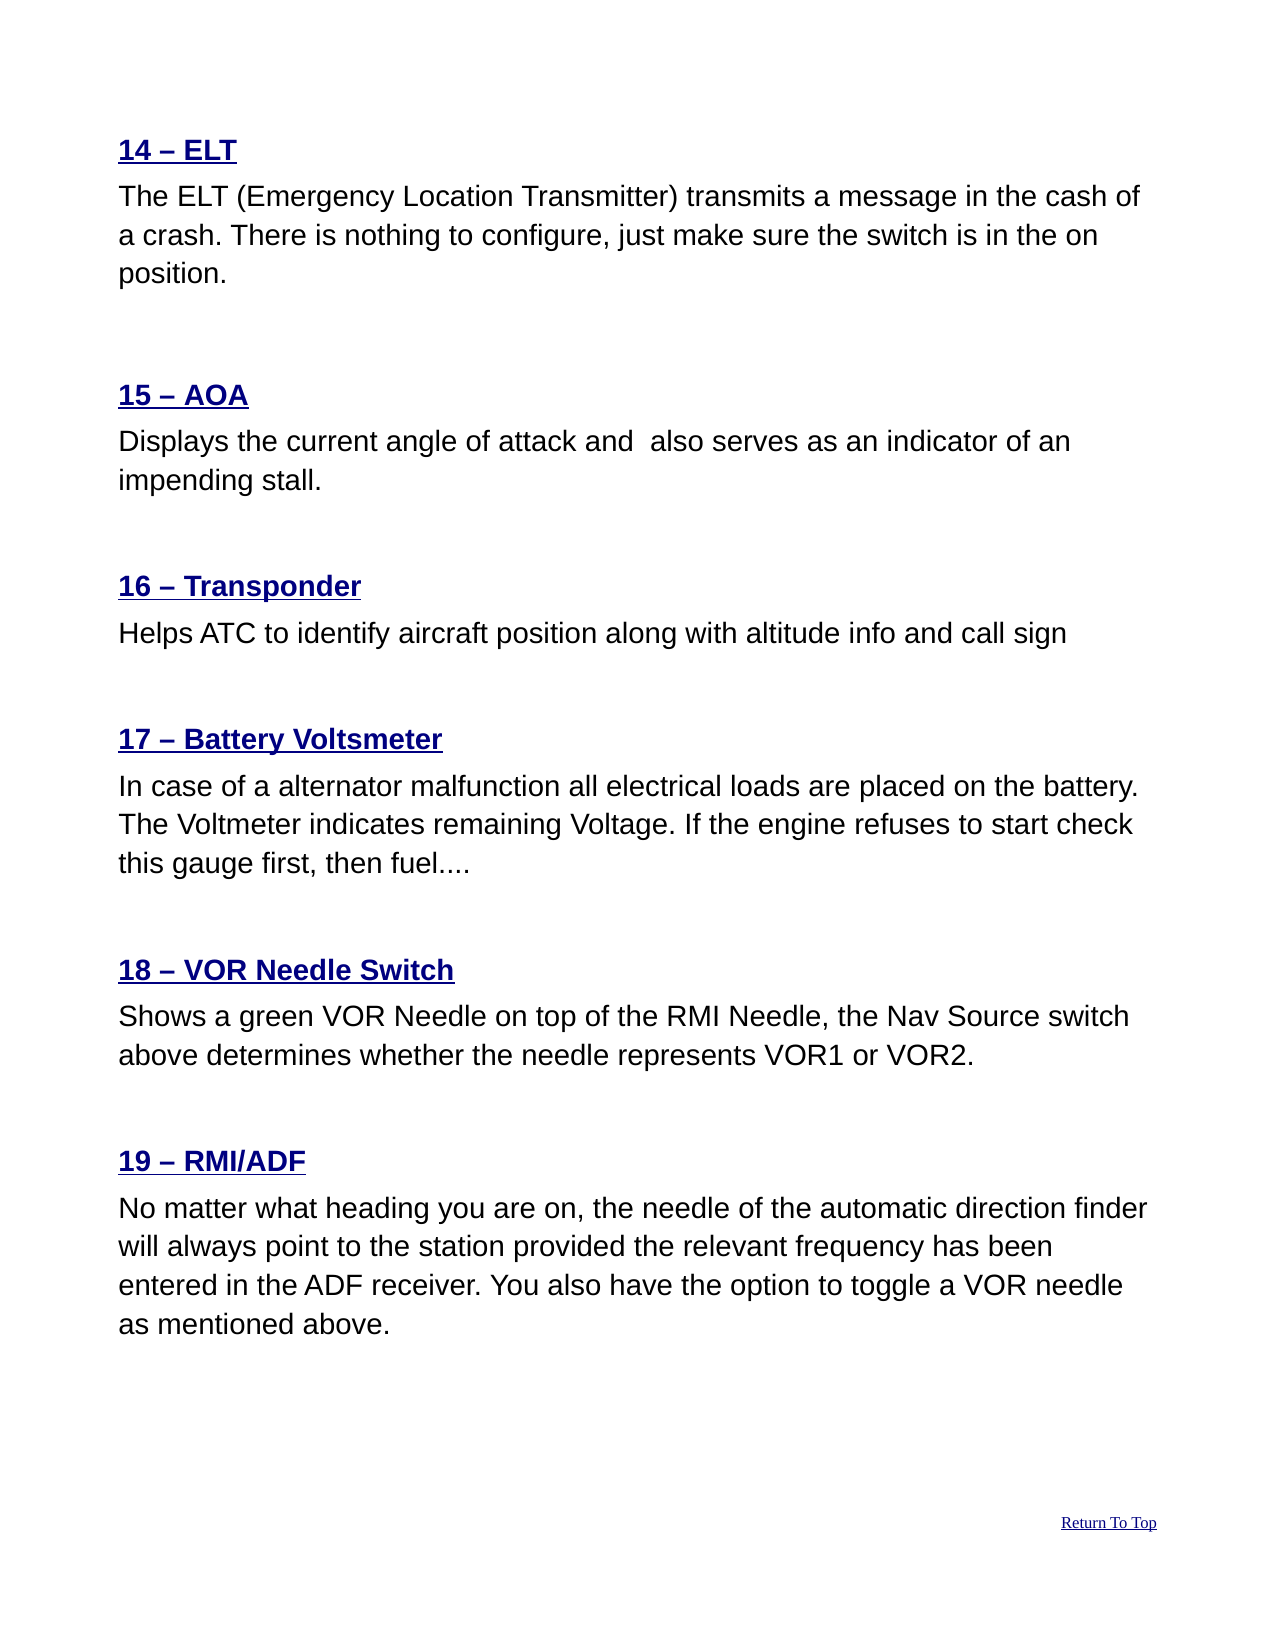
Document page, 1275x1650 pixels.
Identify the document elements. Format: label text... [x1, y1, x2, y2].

text Helps ATC to identify aircraft position along with altitude info and call sign [118, 616, 1157, 688]
subtitle 16 – Transponder [118, 569, 1157, 603]
text The ELT (Emergency Location Transmitter) transmits a message in the cash of a crash. There is nothing to configure, just make sure the switch is in the on position. [118, 179, 1157, 290]
subtitle 17 – Battery Voltsmeter [118, 722, 1157, 756]
text Shows a green VOR Needle on top of the RMI Needle, the Nav Source switch above determines whether the needle represents VOR1 or VOR2. [118, 999, 1157, 1110]
subtitle 14 – ELT [118, 133, 1157, 166]
subtitle 18 – VOR Needle Switch [118, 953, 1157, 986]
subtitle 19 – RMI/ADF [118, 1144, 1157, 1178]
text In case of a alternator malfunction all electrical loads are placed on the battery. The Voltmeter indicates remaining Voltage. If the engine refuses to start check this gauge first, then fuel.... [118, 768, 1157, 918]
text No matter what heading you are on, the needle of the automatic direction finder will always point to the station provided the relevant frequency has been entered in the ADF receiver. You also have the option to toggle a VOR needle as mentioned above. [118, 1191, 1157, 1341]
subtitle 15 – AOA [118, 378, 1157, 411]
text Displays the current angle of attack and also serves as an indicator of an impending stall. [118, 424, 1157, 535]
